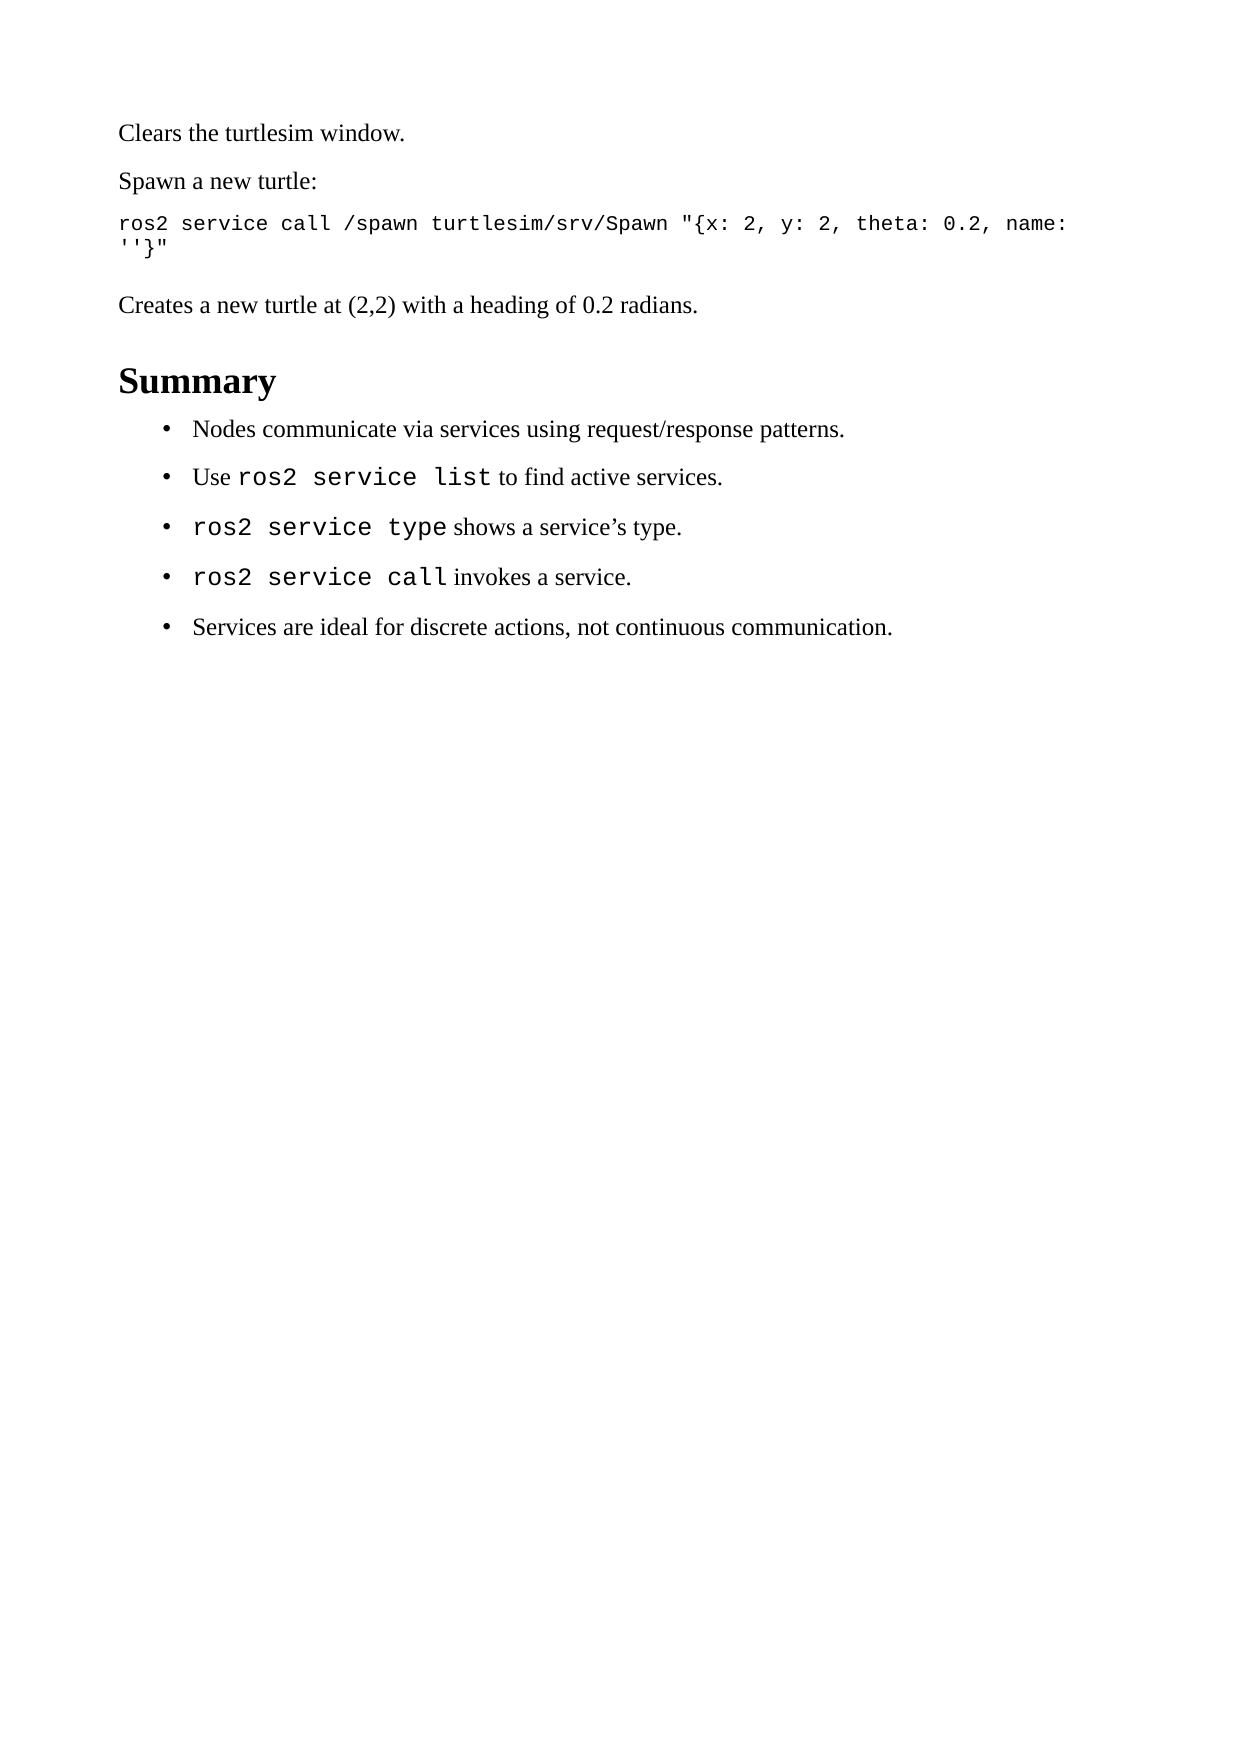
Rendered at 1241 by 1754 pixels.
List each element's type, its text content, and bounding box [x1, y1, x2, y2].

text Clears the turtlesim window. [118, 118, 1122, 147]
text ros2 service call /spawn turtlesim/srv/Spawn "{x: 2, y: 2, theta: 0.2, name: ''}" [118, 213, 1122, 261]
list Services are ideal for discrete actions, not continuous communication. [162, 612, 1122, 641]
subtitle Summary [118, 358, 1122, 402]
list Use ros2 service list to find active services. [162, 462, 1122, 493]
text Creates a new turtle at (2,2) with a heading of 0.2 radians. [118, 290, 1122, 319]
list ros2 service type shows a service’s type. [162, 512, 1122, 543]
list Nodes communicate via services using request/response patterns. [162, 414, 1122, 443]
list ros2 service call invokes a service. [162, 562, 1122, 593]
text Spawn a new turtle: [118, 166, 1122, 194]
